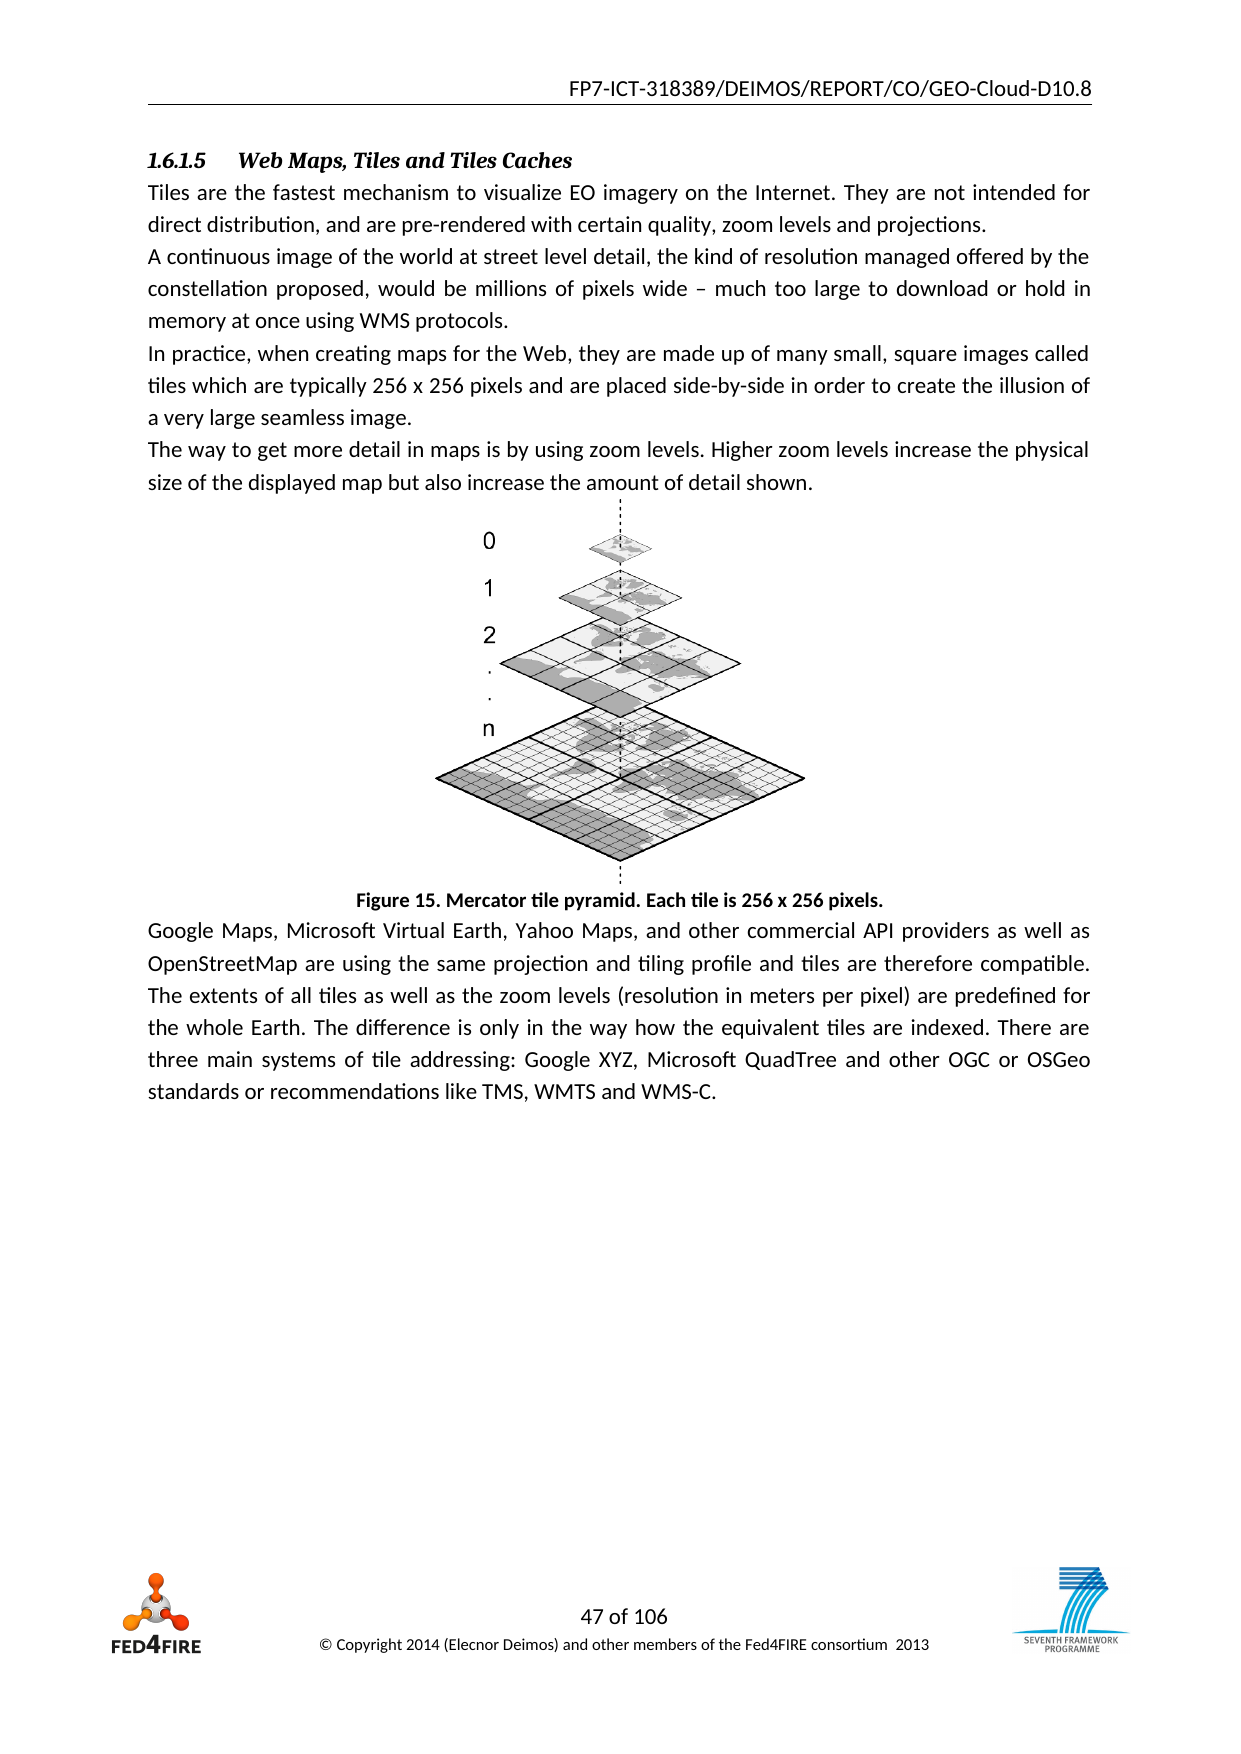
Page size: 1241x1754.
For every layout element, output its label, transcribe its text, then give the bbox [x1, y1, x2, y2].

text Figure 15. Mercator tile pyramid. Each tile is 256 x 256 pixels. [148, 887, 1092, 913]
text The way to get more detail in maps is by using zoom levels. Higher zoom levels increase the physical size of the displayed map but also increase the amount of detail shown. [148, 435, 1092, 496]
subtitle Web Maps, Tiles and Tiles Caches [148, 148, 1092, 174]
text In practice, when creating maps for the Web, they are made up of many small, square images called tiles which are typically 256 x 256 pixels and are placed side-by-side in order to create the illusion of a very large seamless image. [148, 339, 1092, 431]
text Tiles are the fastest mechanism to visualize EO imagery on the Internet. They are not intended for direct distribution, and are pre-rendered with certain quality, zoom levels and projections. [148, 178, 1092, 238]
text A continuous image of the world at street level detail, the kind of resolution managed offered by the constellation proposed, would be millions of pixels wide – much too large to download or hold in memory at once using WMS protocols. [148, 242, 1092, 335]
text Google Maps, Microsoft Virtual Earth, Yahoo Maps, and other commercial API providers as well as OpenStreetMap are using the same projection and tiling profile and tiles are therefore compatible. The extents of all tiles as well as the zoom levels (resolution in meters per pixel) are predefined for the whole Earth. The difference is only in the way how the equivalent tiles are indexed. There are three main systems of tile addressing: Google XYZ, Microsoft QuadTree and other OGC or OSGeo standards or recommendations like TMS, WMTS and WMS-C. [148, 917, 1092, 1106]
